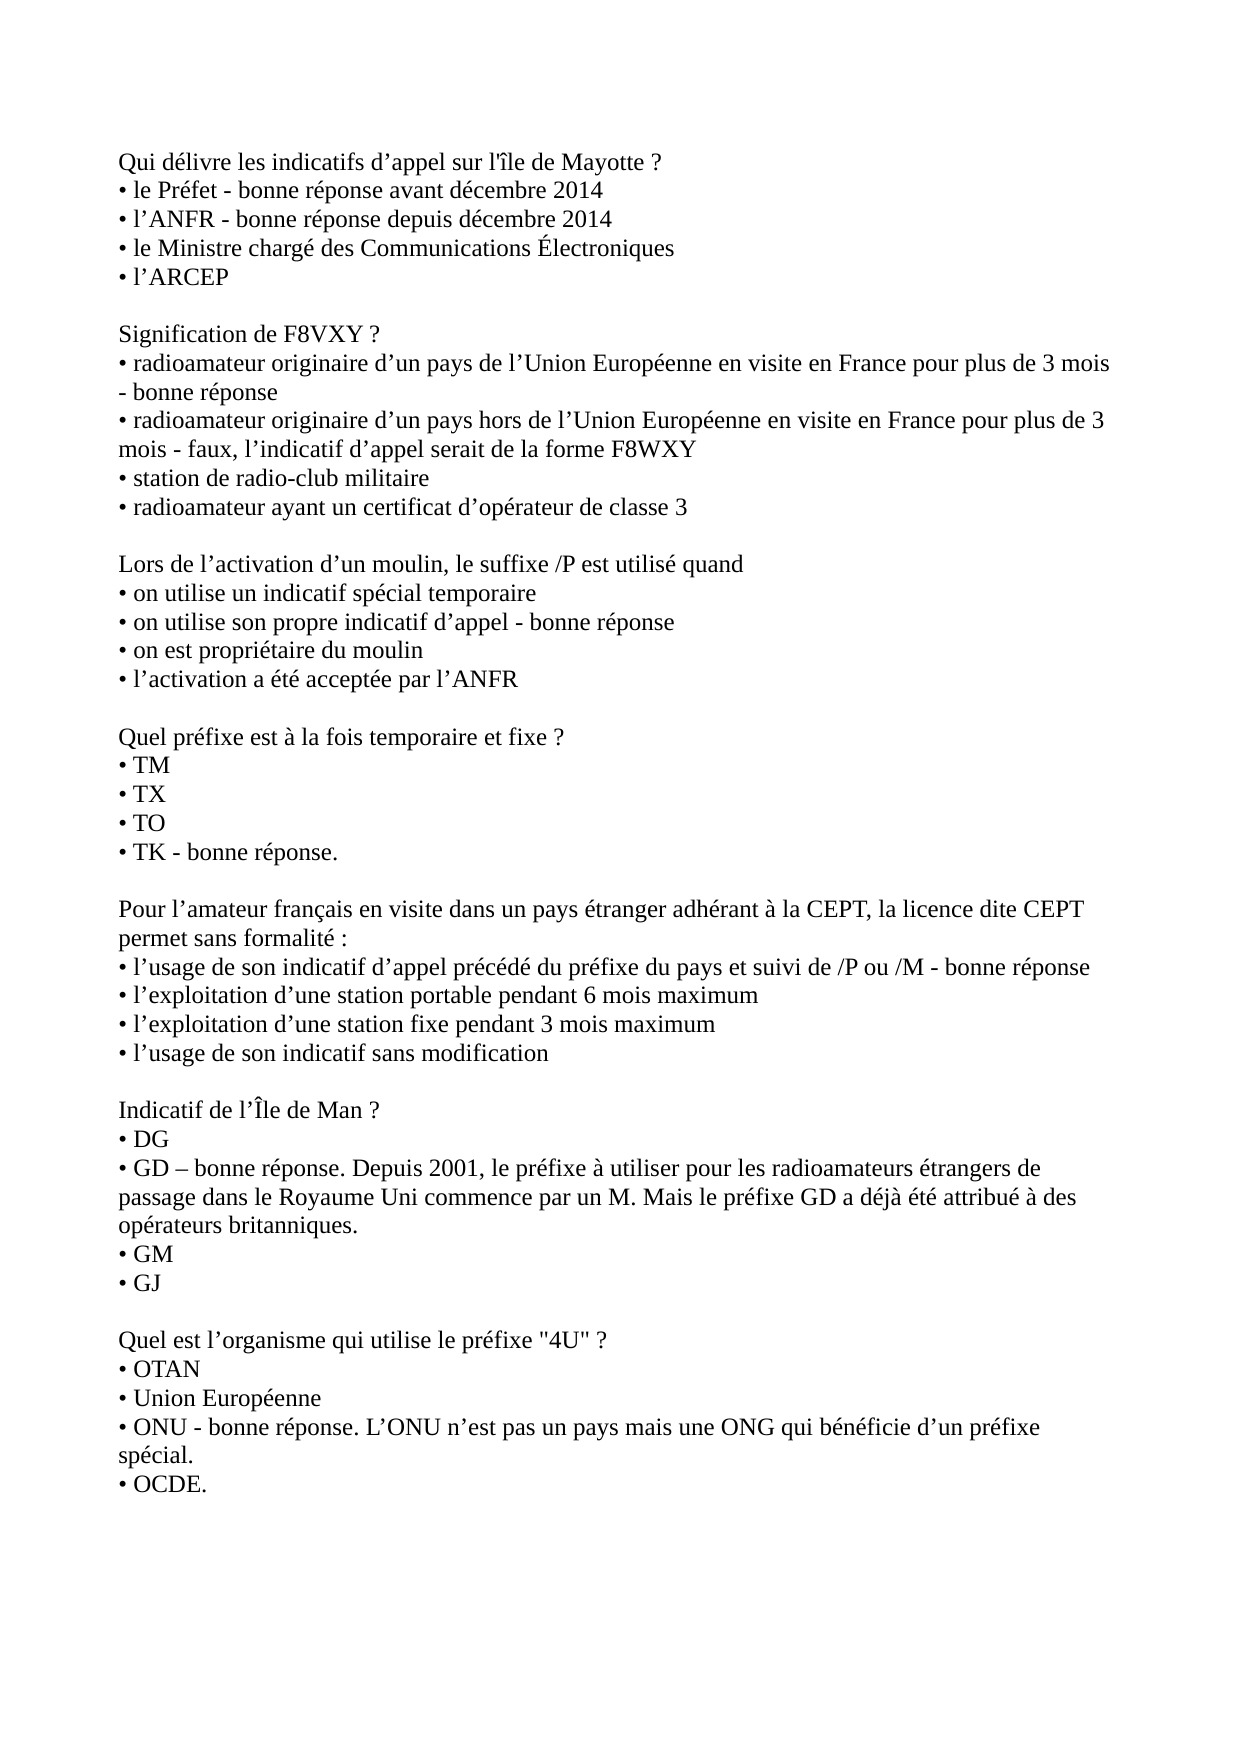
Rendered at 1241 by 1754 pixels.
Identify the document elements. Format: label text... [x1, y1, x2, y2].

text • radioamateur originaire d’un pays de l’Union Européenne en visite en France pour plus de 3 mois - bonne réponse [118, 348, 1122, 406]
text • DG [118, 1124, 1122, 1153]
text • TX [118, 779, 1122, 808]
text Quel préfixe est à la fois temporaire et fixe ? [118, 722, 1122, 751]
text • GD – bonne réponse. Depuis 2001, le préfixe à utiliser pour les radioamateurs étrangers de passage dans le Royaume Uni commence par un M. Mais le préfixe GD a déjà été attribué à des opérateurs britanniques. [118, 1153, 1122, 1239]
text • OTAN [118, 1354, 1122, 1383]
text • on est propriétaire du moulin [118, 636, 1122, 664]
text Signification de F8VXY ? [118, 319, 1122, 348]
text • ONU - bonne réponse. L’ONU n’est pas un pays mais une ONG qui bénéficie d’un préfixe spécial. [118, 1412, 1122, 1469]
text Quel est l’organisme qui utilise le préfixe "4U" ? [118, 1326, 1122, 1354]
text • TM [118, 751, 1122, 779]
text • OCDE. [118, 1469, 1122, 1498]
text • TK - bonne réponse. [118, 837, 1122, 866]
text • TO [118, 808, 1122, 837]
text • radioamateur ayant un certificat d’opérateur de classe 3 [118, 492, 1122, 521]
text • l’usage de son indicatif sans modification [118, 1038, 1122, 1067]
text Pour l’amateur français en visite dans un pays étranger adhérant à la CEPT, la licence dite CEPT permet sans formalité : [118, 894, 1122, 952]
text Indicatif de l’Île de Man ? [118, 1096, 1122, 1124]
text • l’ANFR - bonne réponse depuis décembre 2014 [118, 204, 1122, 233]
text • on utilise son propre indicatif d’appel - bonne réponse [118, 607, 1122, 636]
text • radioamateur originaire d’un pays hors de l’Union Européenne en visite en France pour plus de 3 mois - faux, l’indicatif d’appel serait de la forme F8WXY [118, 406, 1122, 463]
text • l’usage de son indicatif d’appel précédé du préfixe du pays et suivi de /P ou /M - bonne réponse [118, 952, 1122, 981]
text • GM [118, 1239, 1122, 1268]
text • on utilise un indicatif spécial temporaire [118, 578, 1122, 607]
text • le Ministre chargé des Communications Électroniques [118, 233, 1122, 262]
text • l’exploitation d’une station fixe pendant 3 mois maximum [118, 1009, 1122, 1038]
text • l’ARCEP [118, 262, 1122, 291]
text • GJ [118, 1268, 1122, 1297]
text • l’activation a été acceptée par l’ANFR [118, 664, 1122, 693]
text Lors de l’activation d’un moulin, le suffixe /P est utilisé quand [118, 549, 1122, 578]
text • l’exploitation d’une station portable pendant 6 mois maximum [118, 981, 1122, 1009]
text • le Préfet - bonne réponse avant décembre 2014 [118, 176, 1122, 204]
text • station de radio-club militaire [118, 463, 1122, 492]
text • Union Européenne [118, 1383, 1122, 1412]
text Qui délivre les indicatifs d’appel sur l'île de Mayotte ? [118, 147, 1122, 176]
